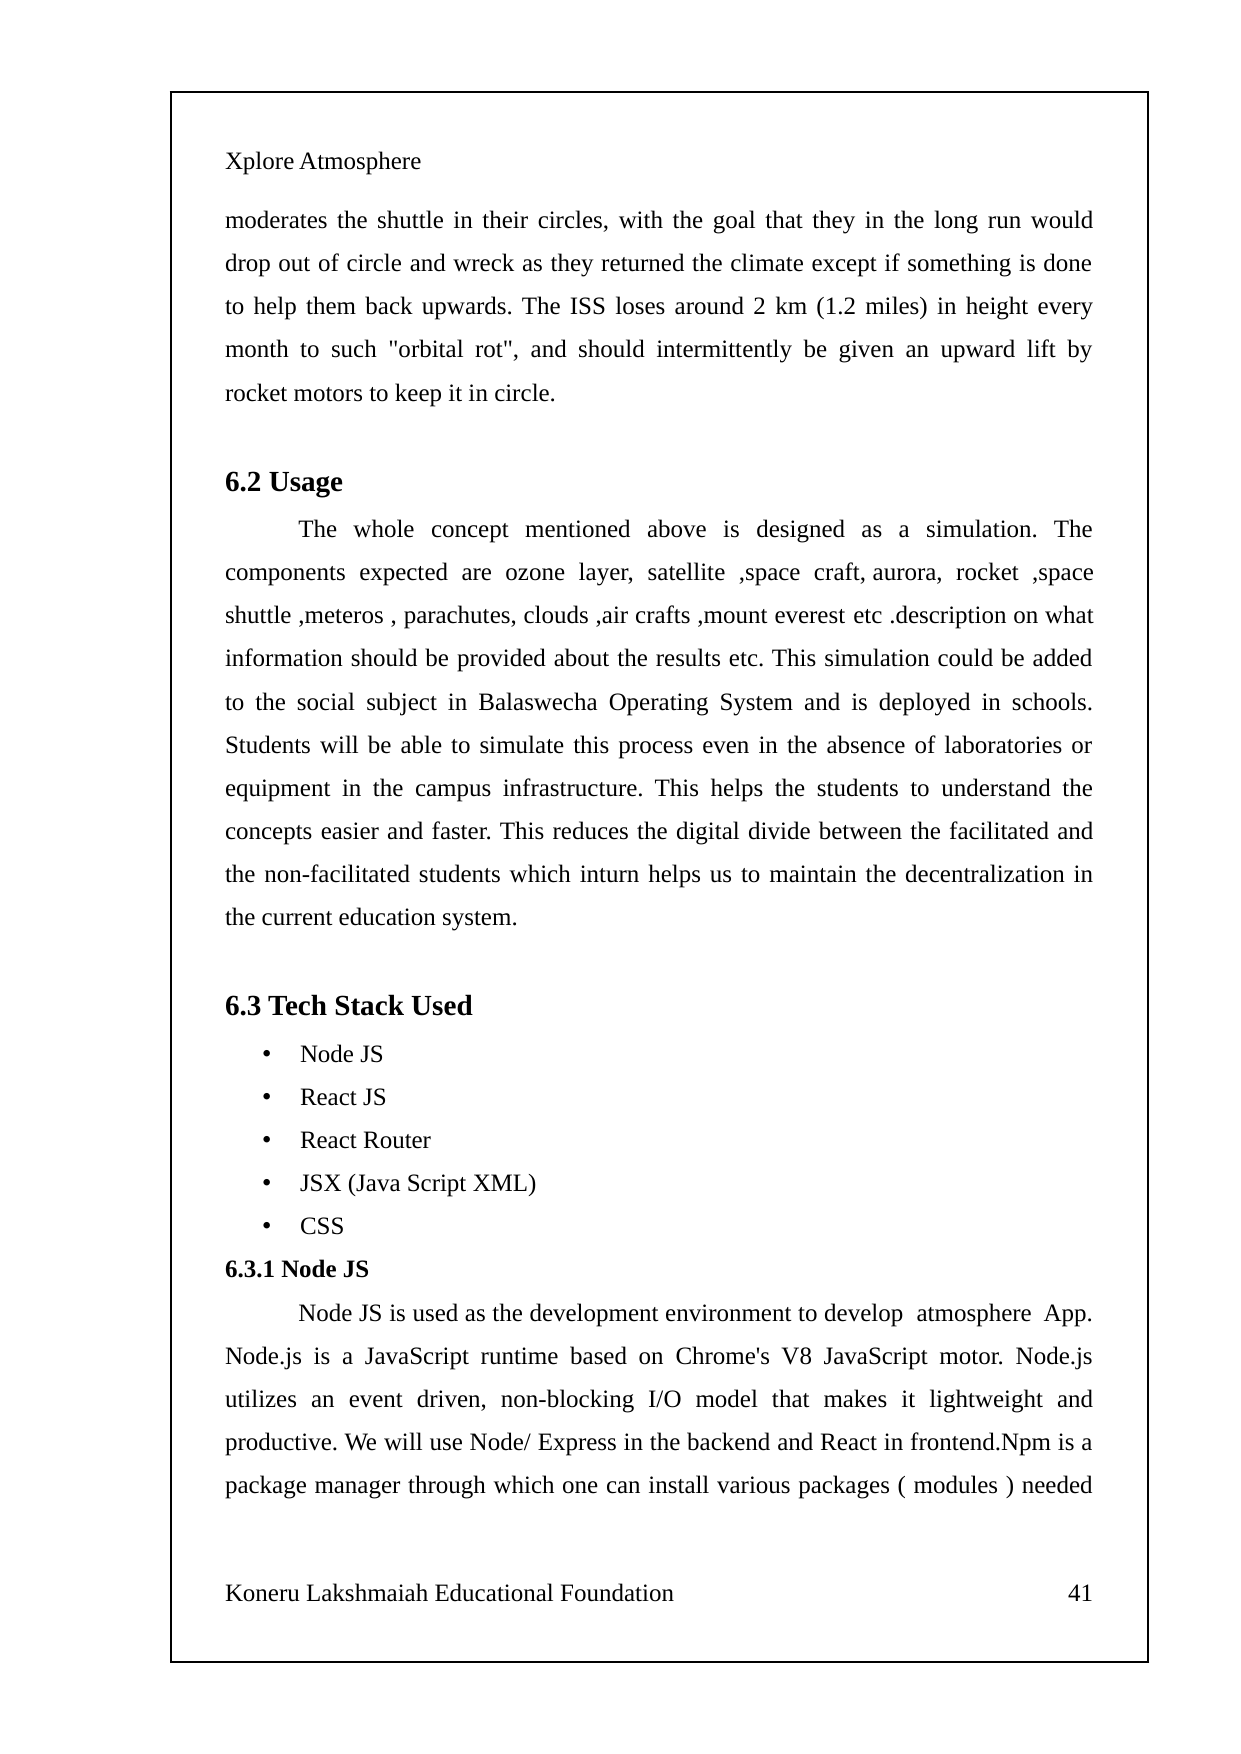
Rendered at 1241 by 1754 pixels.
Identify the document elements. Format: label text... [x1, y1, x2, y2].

text 6.3 Tech Stack Used [225, 988, 1094, 1022]
list JSX (Java Script XML) [262, 1168, 1094, 1197]
text 6.2 Usage [225, 464, 1094, 497]
list Node JS [262, 1039, 1094, 1068]
list React JS [262, 1082, 1094, 1111]
list CSS [262, 1211, 1094, 1240]
list React Router [262, 1125, 1094, 1154]
text 6.3.1 Node JS [225, 1254, 1094, 1283]
text moderates the shuttle in their circles, with the goal that they in the long run would drop out of circle and wreck as they returned the climate except if something is done to help them back upwards. The ISS loses around 2 km (1.2 miles) in height every month to such "orbital rot", and should intermittently be given an upward lift by rocket motors to keep it in circle. [225, 205, 1094, 406]
text Node JS is used as the development environment to develop atmosphere App. Node.js is a JavaScript runtime based on Chrome's V8 JavaScript motor. Node.js utilizes an event driven, non-blocking I/O model that makes it lightweight and productive. We will use Node/ Express in the backend and React in frontend.Npm is a package manager through which one can install various packages ( modules ) needed [225, 1298, 1094, 1499]
text The whole concept mentioned above is designed as a simulation. The components expected are ozone layer, satellite ,space craft, aurora, rocket ,space shuttle ,meteros , parachutes, clouds ,air crafts ,mount everest etc .description on what information should be provided about the results etc. This simulation could be added to the social subject in Balaswecha Operating System and is deployed in schools. Students will be able to simulate this process even in the absence of laboratories or equipment in the campus infrastructure. This helps the students to understand the concepts easier and faster. This reduces the digital divide between the facilitated and the non-facilitated students which inturn helps us to maintain the decentralization in the current education system. [225, 514, 1094, 931]
